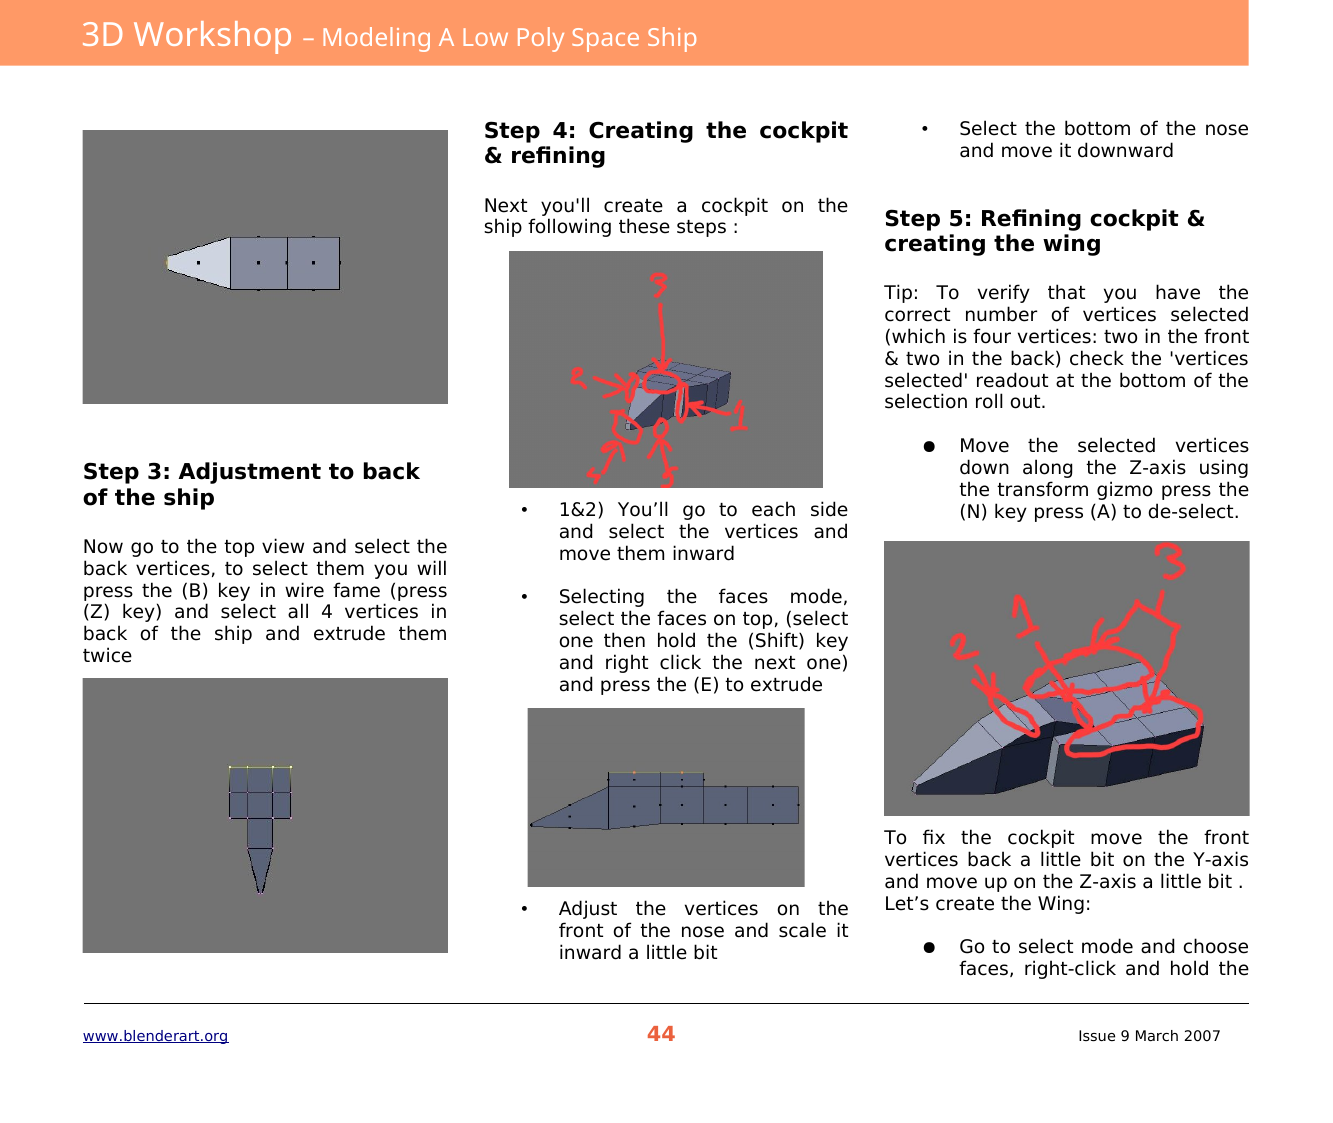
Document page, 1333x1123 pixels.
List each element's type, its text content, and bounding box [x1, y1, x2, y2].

list Selecting the faces mode, select the faces on top, (select one then hold the (Shift) key and right click the next one) and press the (E) to extrude [521, 586, 849, 696]
list 1&2) You’ll go to each side and select the vertices and move them inward [521, 238, 849, 564]
text Step 4: Creating the cockpit & refining [483, 118, 849, 169]
picture [884, 541, 1250, 816]
text Step 3: Adjustment to back of the ship [83, 459, 448, 510]
text Next you'll create a cockpit on the ship following these steps : [483, 195, 849, 238]
picture [509, 251, 823, 488]
text [884, 523, 1249, 541]
picture [527, 708, 805, 887]
list Go to select mode and choose faces, right-click and hold the [922, 937, 1249, 980]
list Adjust the vertices on the front of the nose and scale it inward a little bit [521, 696, 849, 964]
text Now go to the top view and select the back vertices, to select them you will press the (B) key in wire fame (press (Z) key) and select all 4 vertices in back of the ship and extrude them twice [83, 536, 448, 667]
text Let’s create the Wing: [884, 893, 1249, 915]
text To fix the cockpit move the front vertices back a little bit on the Y-axis and move up on the Z-axis a little bit . [884, 816, 1249, 893]
picture [82, 130, 448, 404]
text Tip: To verify that you have the correct number of vertices selected (which is four vertices: two in the front & two in the back) check the 'vertices selected' readout at the bottom of the selection roll out. [884, 282, 1249, 413]
list Move the selected vertices down along the Z-axis using the transform gizmo press the (N) key press (A) to de-select. [922, 435, 1249, 523]
text Step 5: Refining cockpit & creating the wing [884, 206, 1249, 257]
picture [82, 678, 448, 953]
list Select the bottom of the nose and move it downward [922, 118, 1249, 162]
